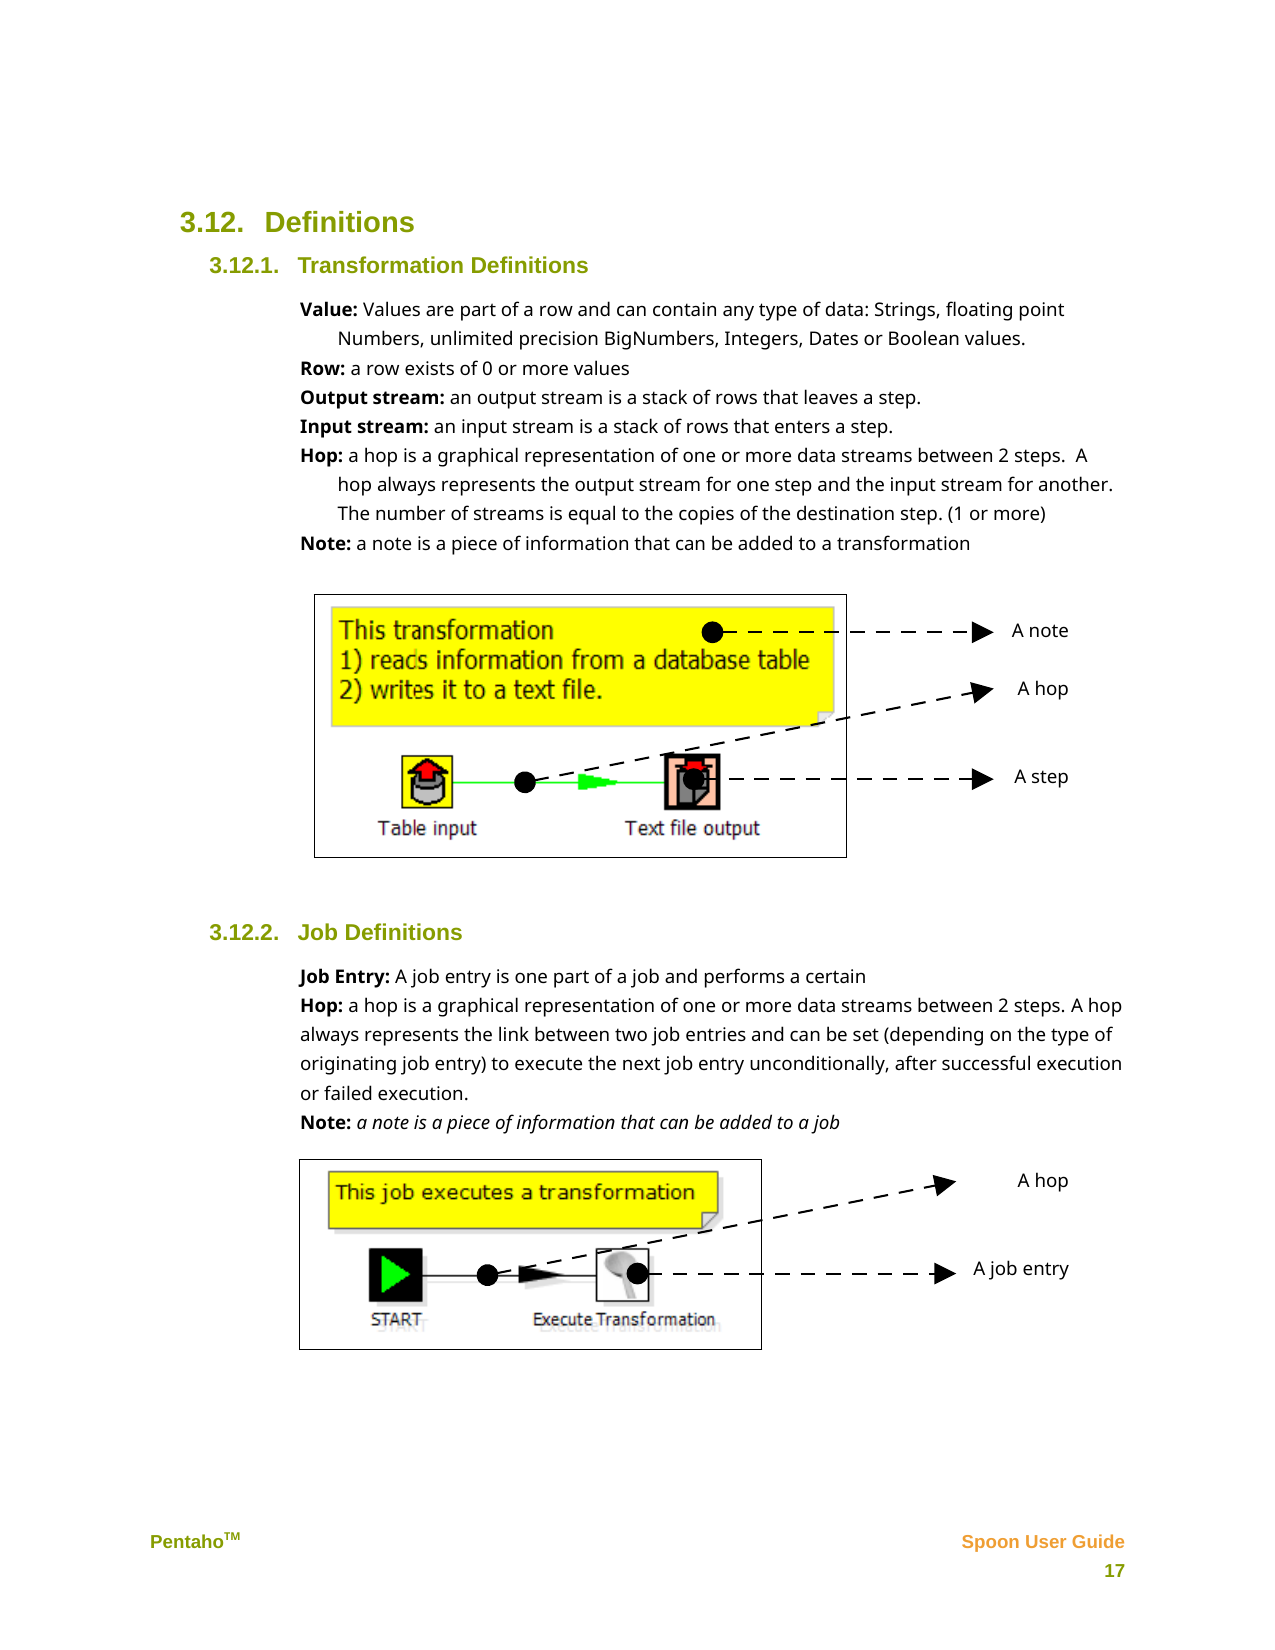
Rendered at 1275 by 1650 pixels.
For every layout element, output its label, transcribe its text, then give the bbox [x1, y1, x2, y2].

text A step [847, 760, 1069, 789]
subtitle Transformation Definitions [209, 246, 1125, 281]
text Note: a note is a piece of information that can be added to a job [300, 1106, 1125, 1135]
text A note [847, 614, 1069, 643]
subtitle Definitions [179, 204, 1125, 239]
text A hop [762, 1164, 1069, 1193]
text [225, 672, 313, 702]
text Note: a note is a piece of information that can be added to a transformation [300, 527, 1125, 556]
text [225, 1252, 298, 1281]
text Job Entry: A job entry is one part of a job and performs a certain [300, 960, 1125, 989]
subtitle Job Definitions [209, 913, 1125, 948]
text Input stream: an input stream is a stack of rows that enters a step. [300, 410, 1125, 439]
text A hop [847, 672, 1069, 702]
text Hop: a hop is a graphical representation of one or more data streams between 2 steps. A hop always represents the link between two job entries and can be set (depending on the type of originating job entry) to execute the next job entry unconditionally, after successful execution or failed execution. [300, 989, 1125, 1106]
text [225, 614, 313, 643]
text Output stream: an output stream is a stack of rows that leaves a step. [300, 381, 1125, 410]
text Value: Values are part of a row and can contain any type of data: Strings, floating point Numbers, unlimited precision BigNumbers, Integers, Dates or Boolean values. [300, 293, 1125, 352]
text [225, 760, 313, 789]
text [225, 1164, 298, 1193]
text Hop: a hop is a graphical representation of one or more data streams between 2 steps. A hop always represents the output stream for one step and the input stream for another. The number of streams is equal to the copies of the destination step. (1 or more) [300, 439, 1125, 527]
text Row: a row exists of 0 or more values [300, 352, 1125, 381]
text A job entry [762, 1252, 1069, 1281]
